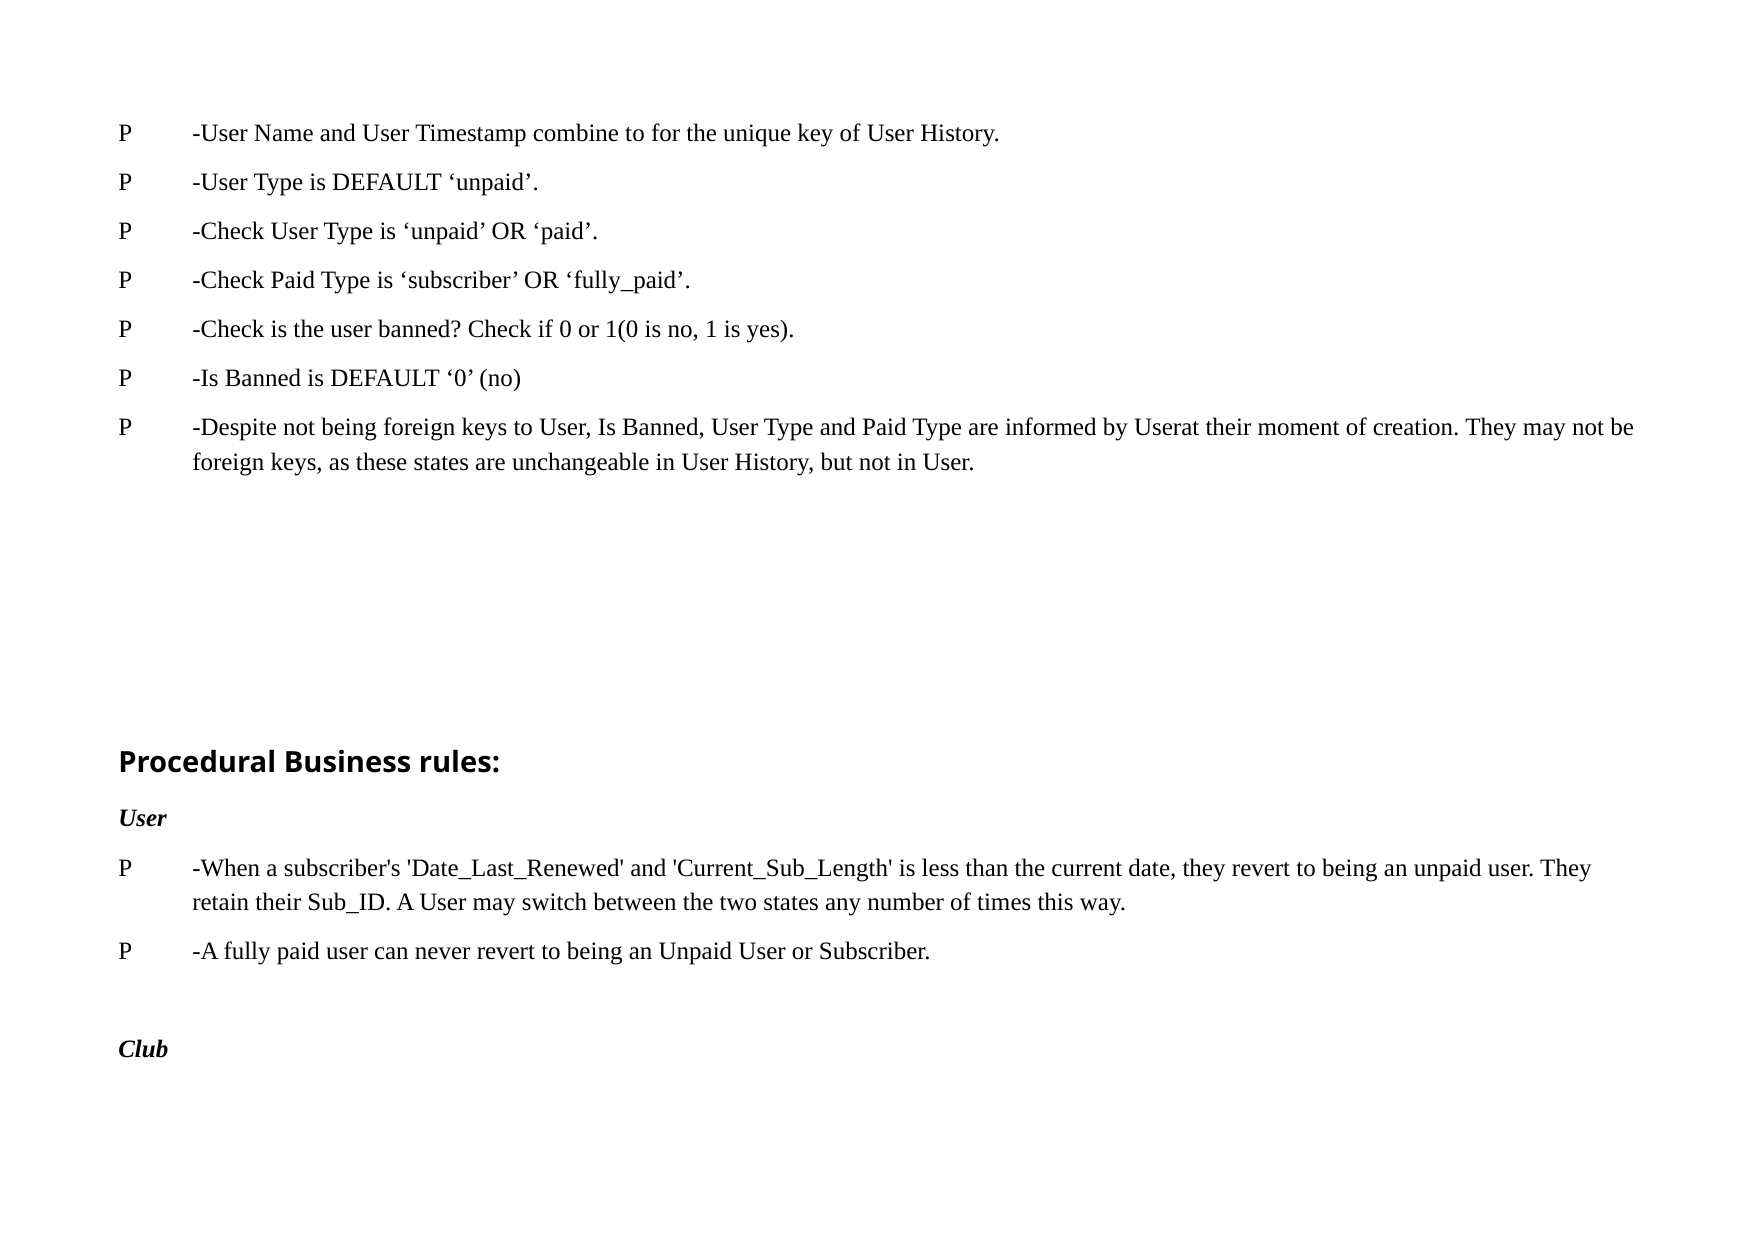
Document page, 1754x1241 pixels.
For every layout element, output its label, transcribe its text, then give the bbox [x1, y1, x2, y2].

text P -Despite not being foreign keys to User, Is Banned, User Type and Paid Type are informed by Userat their moment of creation. They may not be foreign keys, as these states are unchangeable in User History, but not in User. [118, 412, 1653, 476]
text P -Is Banned is DEFAULT ‘0’ (no) [118, 363, 1653, 392]
text P -Check User Type is ‘unpaid’ OR ‘paid’. [118, 216, 1653, 245]
text P -Check Paid Type is ‘subscriber’ OR ‘fully_paid’. [118, 265, 1653, 294]
text User [118, 803, 1653, 832]
text P -User Name and User Timestamp combine to for the unique key of User History. [118, 118, 1653, 147]
text Club [118, 1034, 1653, 1063]
text Procedural Business rules: [118, 741, 1653, 781]
text P -Check is the user banned? Check if 0 or 1(0 is no, 1 is yes). [118, 314, 1653, 343]
text P -User Type is DEFAULT ‘unpaid’. [118, 167, 1653, 196]
text P -A fully paid user can never revert to being an Unpaid User or Subscriber. [118, 936, 1653, 965]
text P -When a subscriber's 'Date_Last_Renewed' and 'Current_Sub_Length' is less than the current date, they revert to being an unpaid user. They retain their Sub_ID. A User may switch between the two states any number of times this way. [118, 853, 1653, 916]
